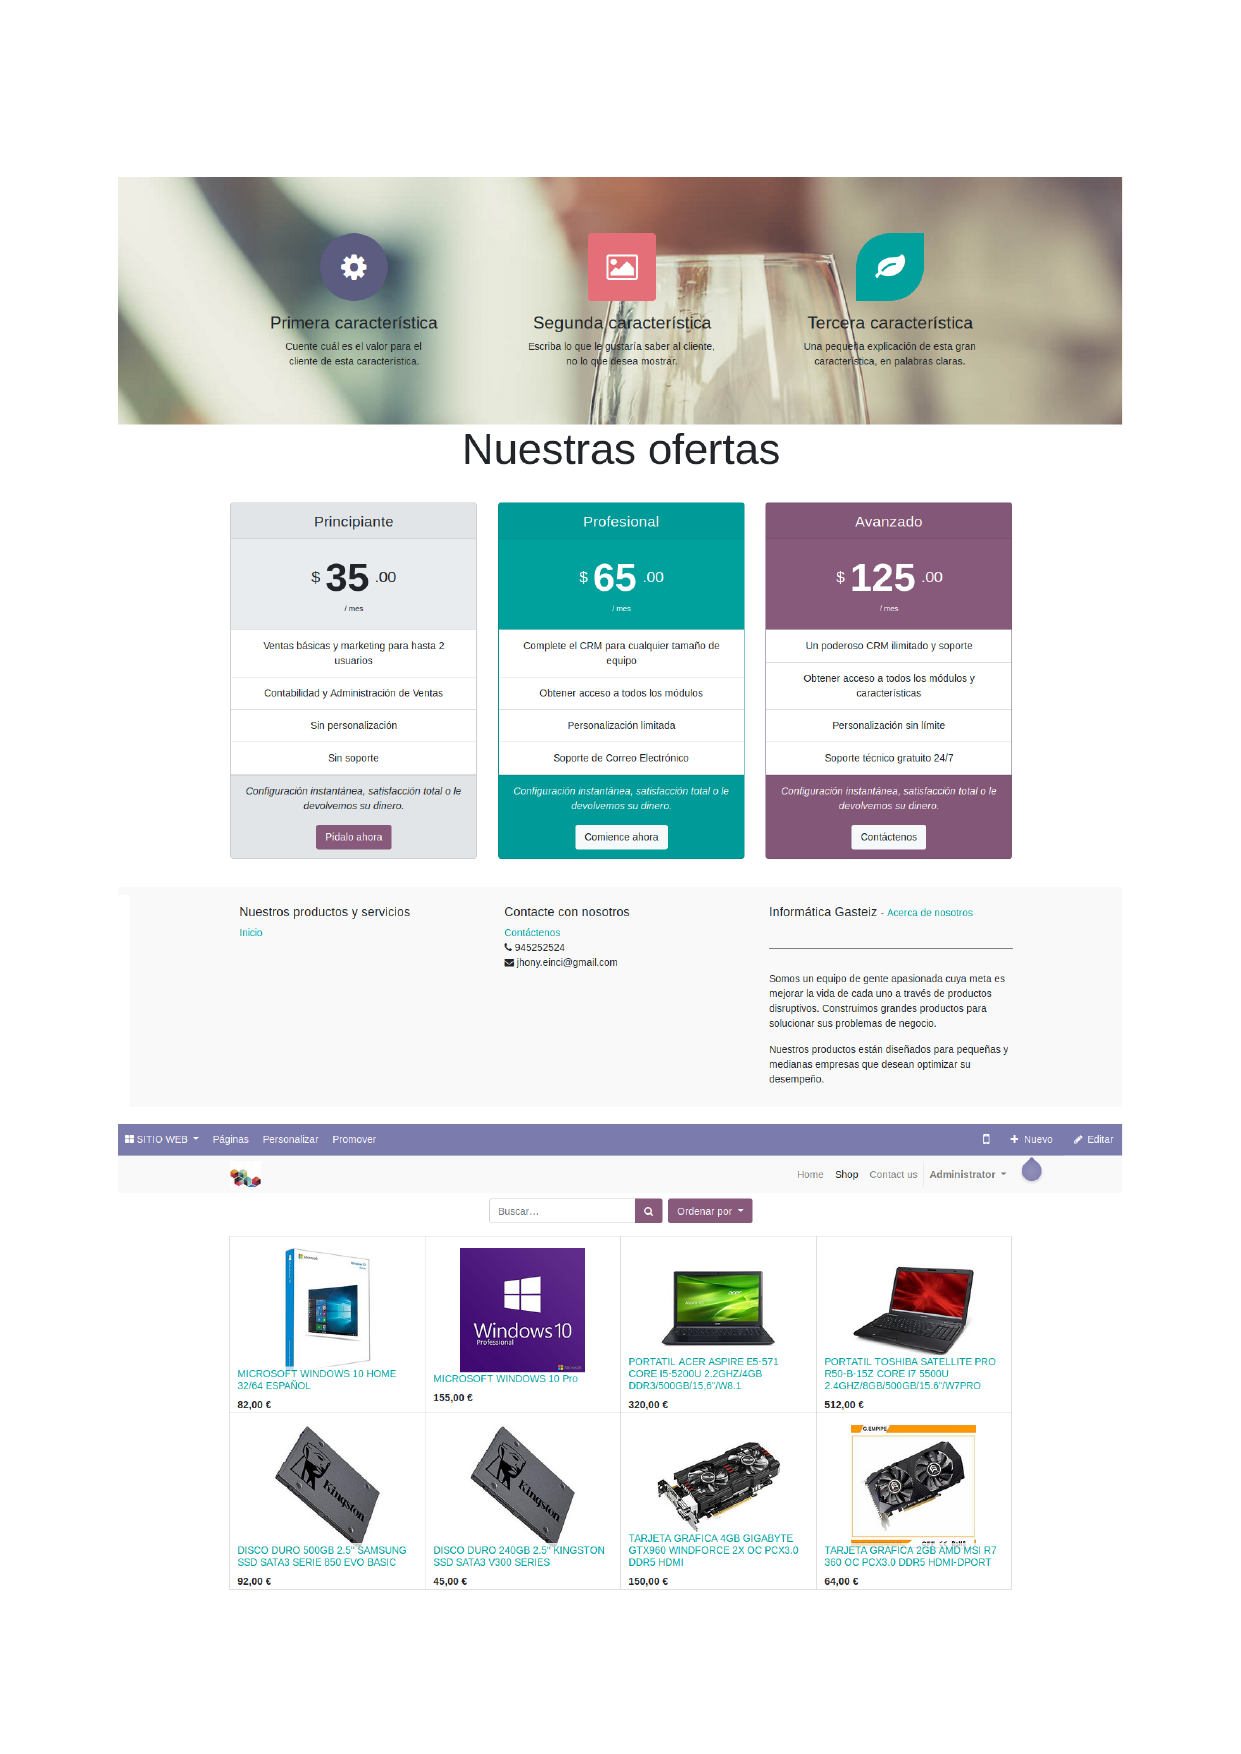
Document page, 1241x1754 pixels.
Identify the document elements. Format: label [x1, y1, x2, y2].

picture [118, 1124, 1123, 1619]
picture [118, 175, 1123, 1107]
